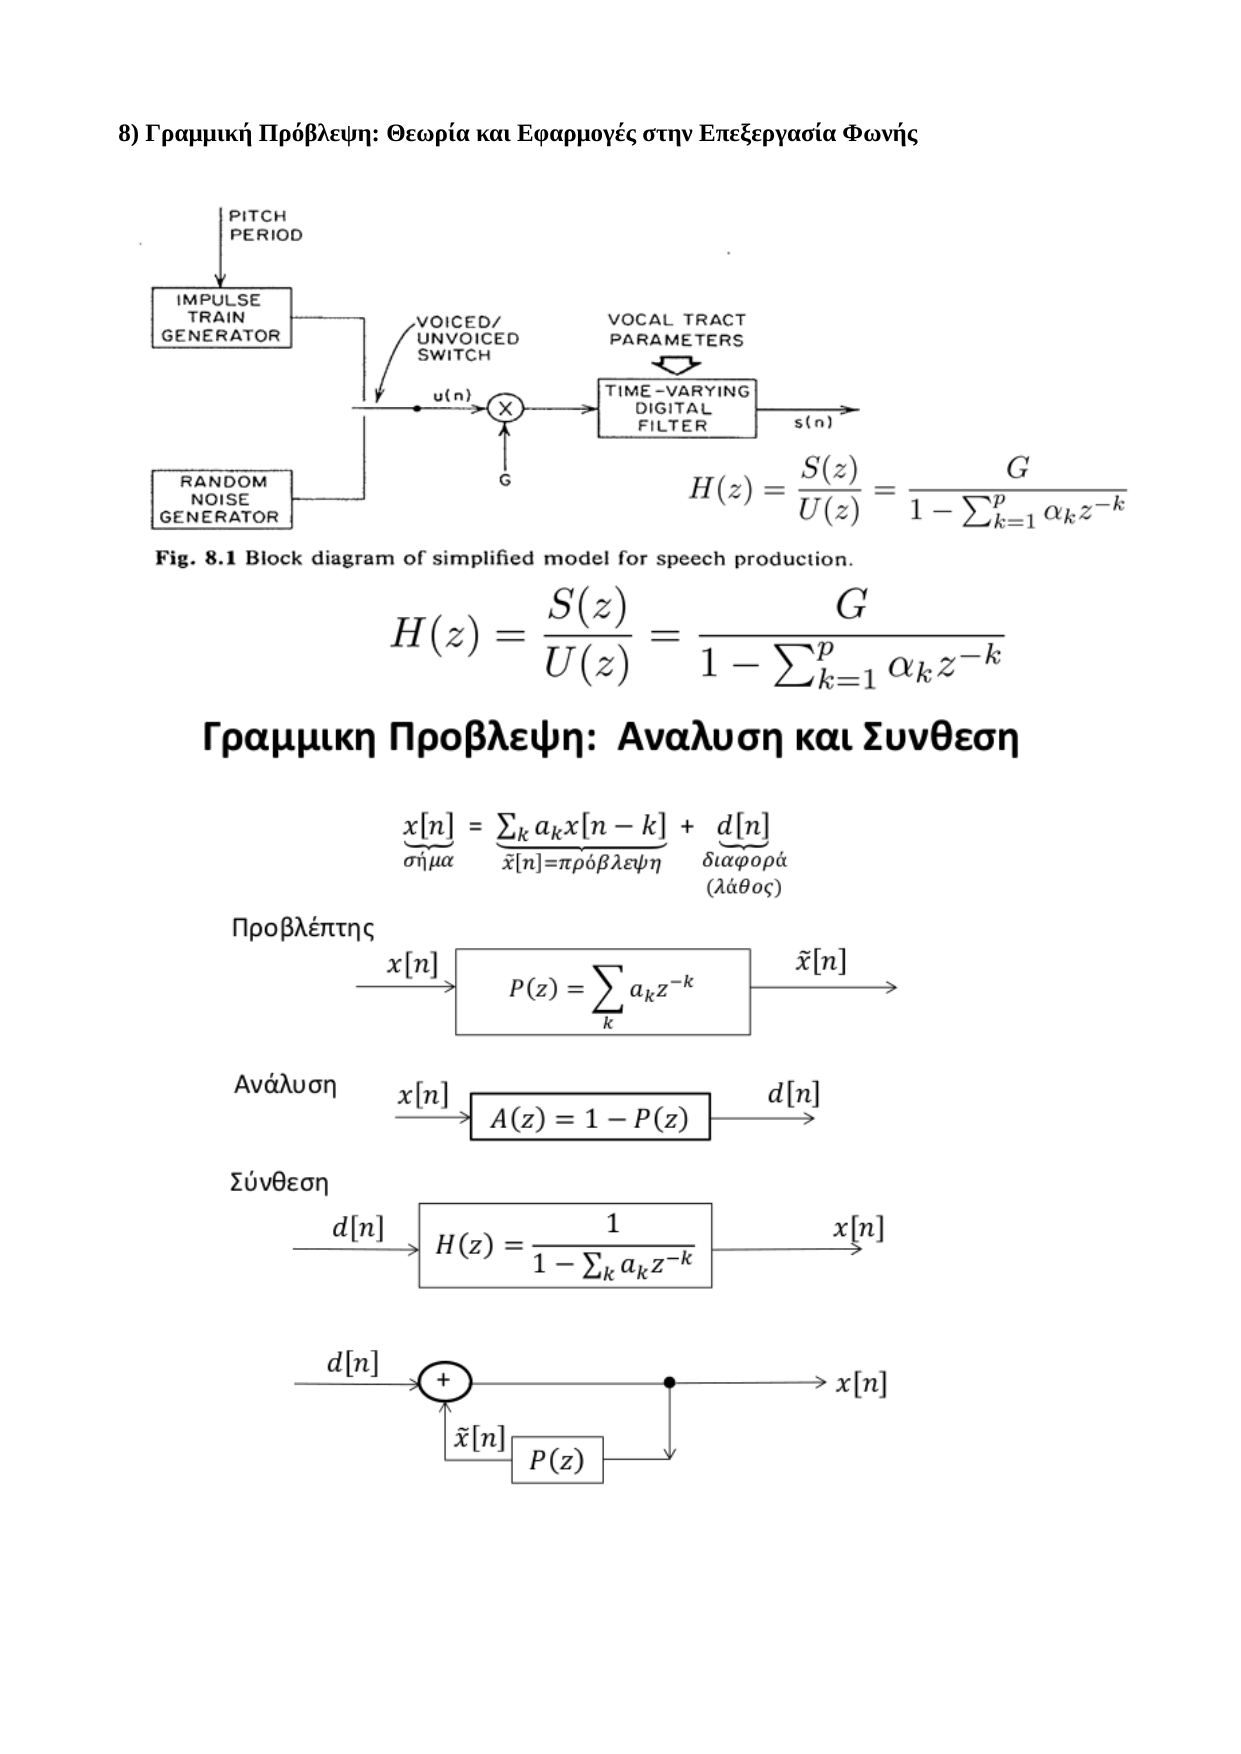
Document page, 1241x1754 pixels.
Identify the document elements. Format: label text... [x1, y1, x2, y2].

picture [131, 714, 1135, 1499]
text 8) Γραμμική Πρόβλεψη: Θεωρία και Εφαρμογές στην Επεξεργασία Φωνής [118, 118, 1122, 147]
picture [126, 196, 1130, 691]
